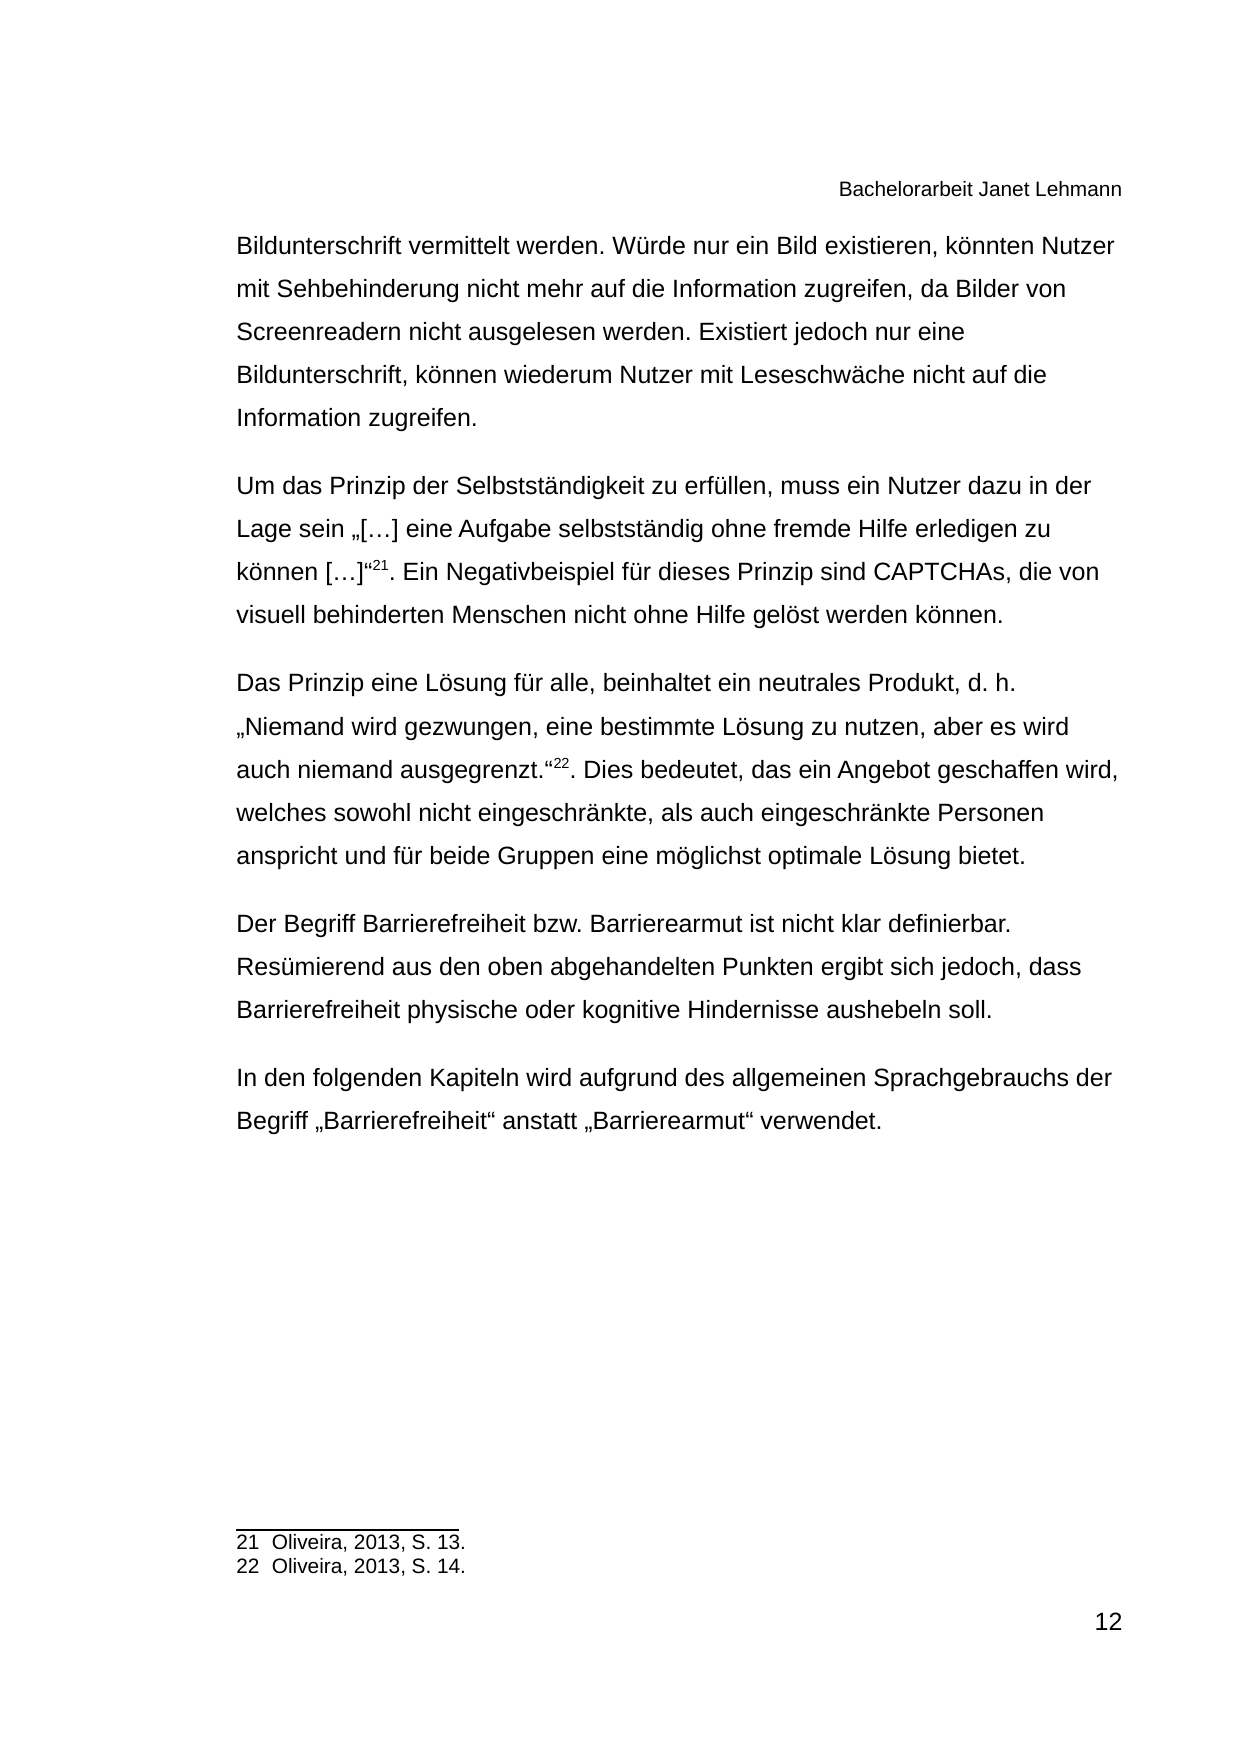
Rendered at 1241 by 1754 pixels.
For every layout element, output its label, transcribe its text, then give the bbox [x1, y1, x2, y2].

text Um das Prinzip der Selbstständigkeit zu erfüllen, muss ein Nutzer dazu in der Lage sein „[…] eine Aufgabe selbstständig ohne fremde Hilfe erledigen zu können […]“. Ein Negativbeispiel für dieses Prinzip sind CAPTCHAs, die von visuell behinderten Menschen nicht ohne Hilfe gelöst werden können. [236, 471, 1122, 629]
text Das Prinzip eine Lösung für alle, beinhaltet ein neutrales Produkt, d. h. „Niemand wird gezwungen, eine bestimmte Lösung zu nutzen, aber es wird auch niemand ausgegrenzt.“. Dies bedeutet, das ein Angebot geschaffen wird, welches sowohl nicht eingeschränkte, als auch eingeschränkte Personen anspricht und für beide Gruppen eine möglichst optimale Lösung bietet. [236, 668, 1122, 869]
text Oliveira, 2013, S. 13. [236, 1530, 1122, 1554]
text Oliveira, 2013, S. 14. [236, 1554, 1122, 1578]
text In den folgenden Kapiteln wird aufgrund des allgemeinen Sprachgebrauchs der Begriff „Barrierefreiheit“ anstatt „Barrierearmut“ verwendet. [236, 1063, 1122, 1135]
text Bildunterschrift vermittelt werden. Würde nur ein Bild existieren, könnten Nutzer mit Sehbehinderung nicht mehr auf die Information zugreifen, da Bilder von Screenreadern nicht ausgelesen werden. Existiert jedoch nur eine Bildunterschrift, können wiederum Nutzer mit Leseschwäche nicht auf die Information zugreifen. [236, 231, 1122, 432]
text Der Begriff Barrierefreiheit bzw. Barrierearmut ist nicht klar definierbar. Resümierend aus den oben abgehandelten Punkten ergibt sich jedoch, dass Barrierefreiheit physische oder kognitive Hindernisse aushebeln soll. [236, 909, 1122, 1024]
